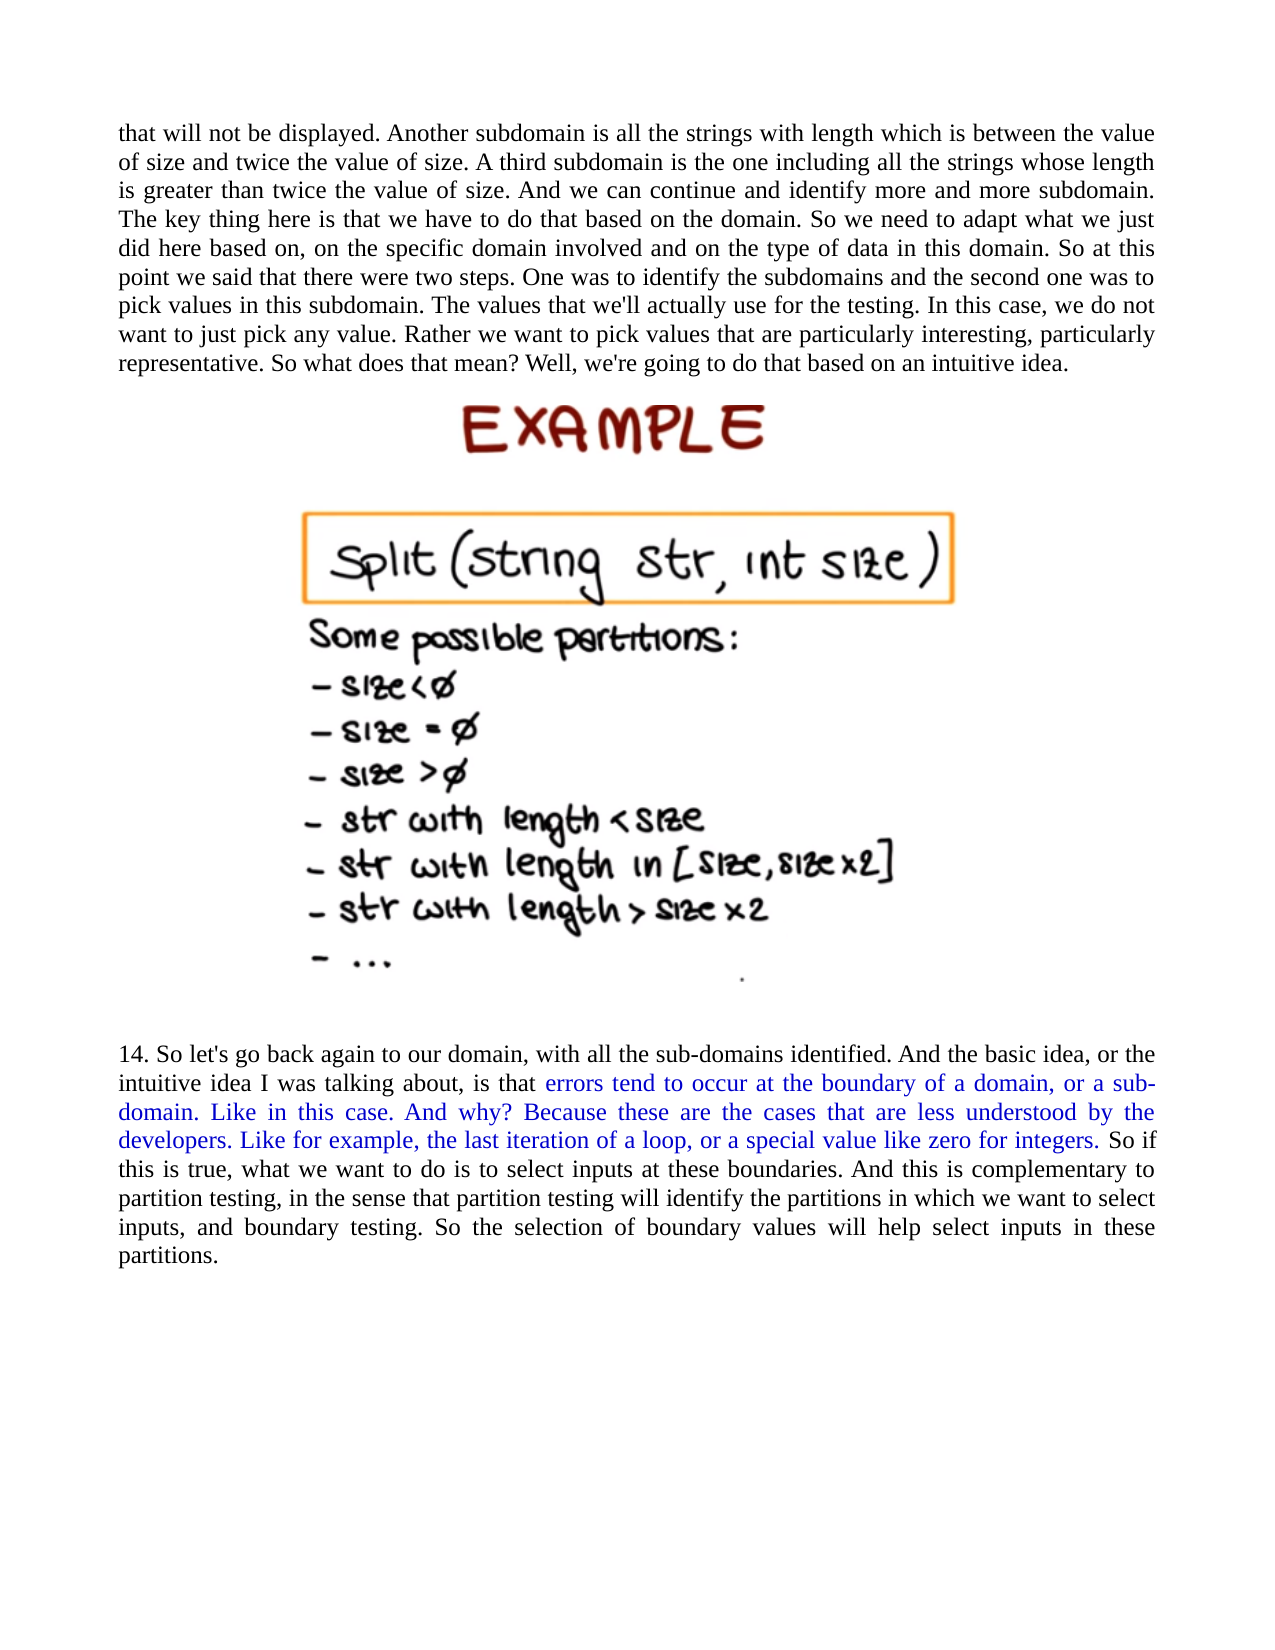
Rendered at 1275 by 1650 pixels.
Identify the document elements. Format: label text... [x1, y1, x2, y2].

text 14. So let's go back again to our domain, with all the sub-domains identified. And the basic idea, or the intuitive idea I was talking about, is that errors tend to occur at the boundary of a domain, or a sub-domain. Like in this case. And why? Because these are the cases that are less understood by the developers. Like for example, the last iteration of a loop, or a special value like zero for integers. So if this is true, what we want to do is to select inputs at these boundaries. And this is complementary to partition testing, in the sense that partition testing will identify the partitions in which we want to select inputs, and boundary testing. So the selection of boundary values will help select inputs in these partitions. [118, 1039, 1157, 1269]
text that will not be displayed. Another subdomain is all the strings with length which is between the value of size and twice the value of size. A third subdomain is the one including all the strings whose length is greater than twice the value of size. And we can continue and identify more and more subdomain. The key thing here is that we have to do that based on the domain. So we need to adapt what we just did here based on, on the specific domain involved and on the type of data in this domain. So at this point we said that there were two steps. One was to identify the subdomains and the second one was to pick values in this subdomain. The values that we'll actually use for the testing. In this case, we do not want to just pick any value. Rather we want to pick values that are particularly interesting, particularly representative. So what does that mean? Well, we're going to do that based on an intuitive idea. [118, 118, 1157, 377]
picture [118, 405, 1157, 982]
